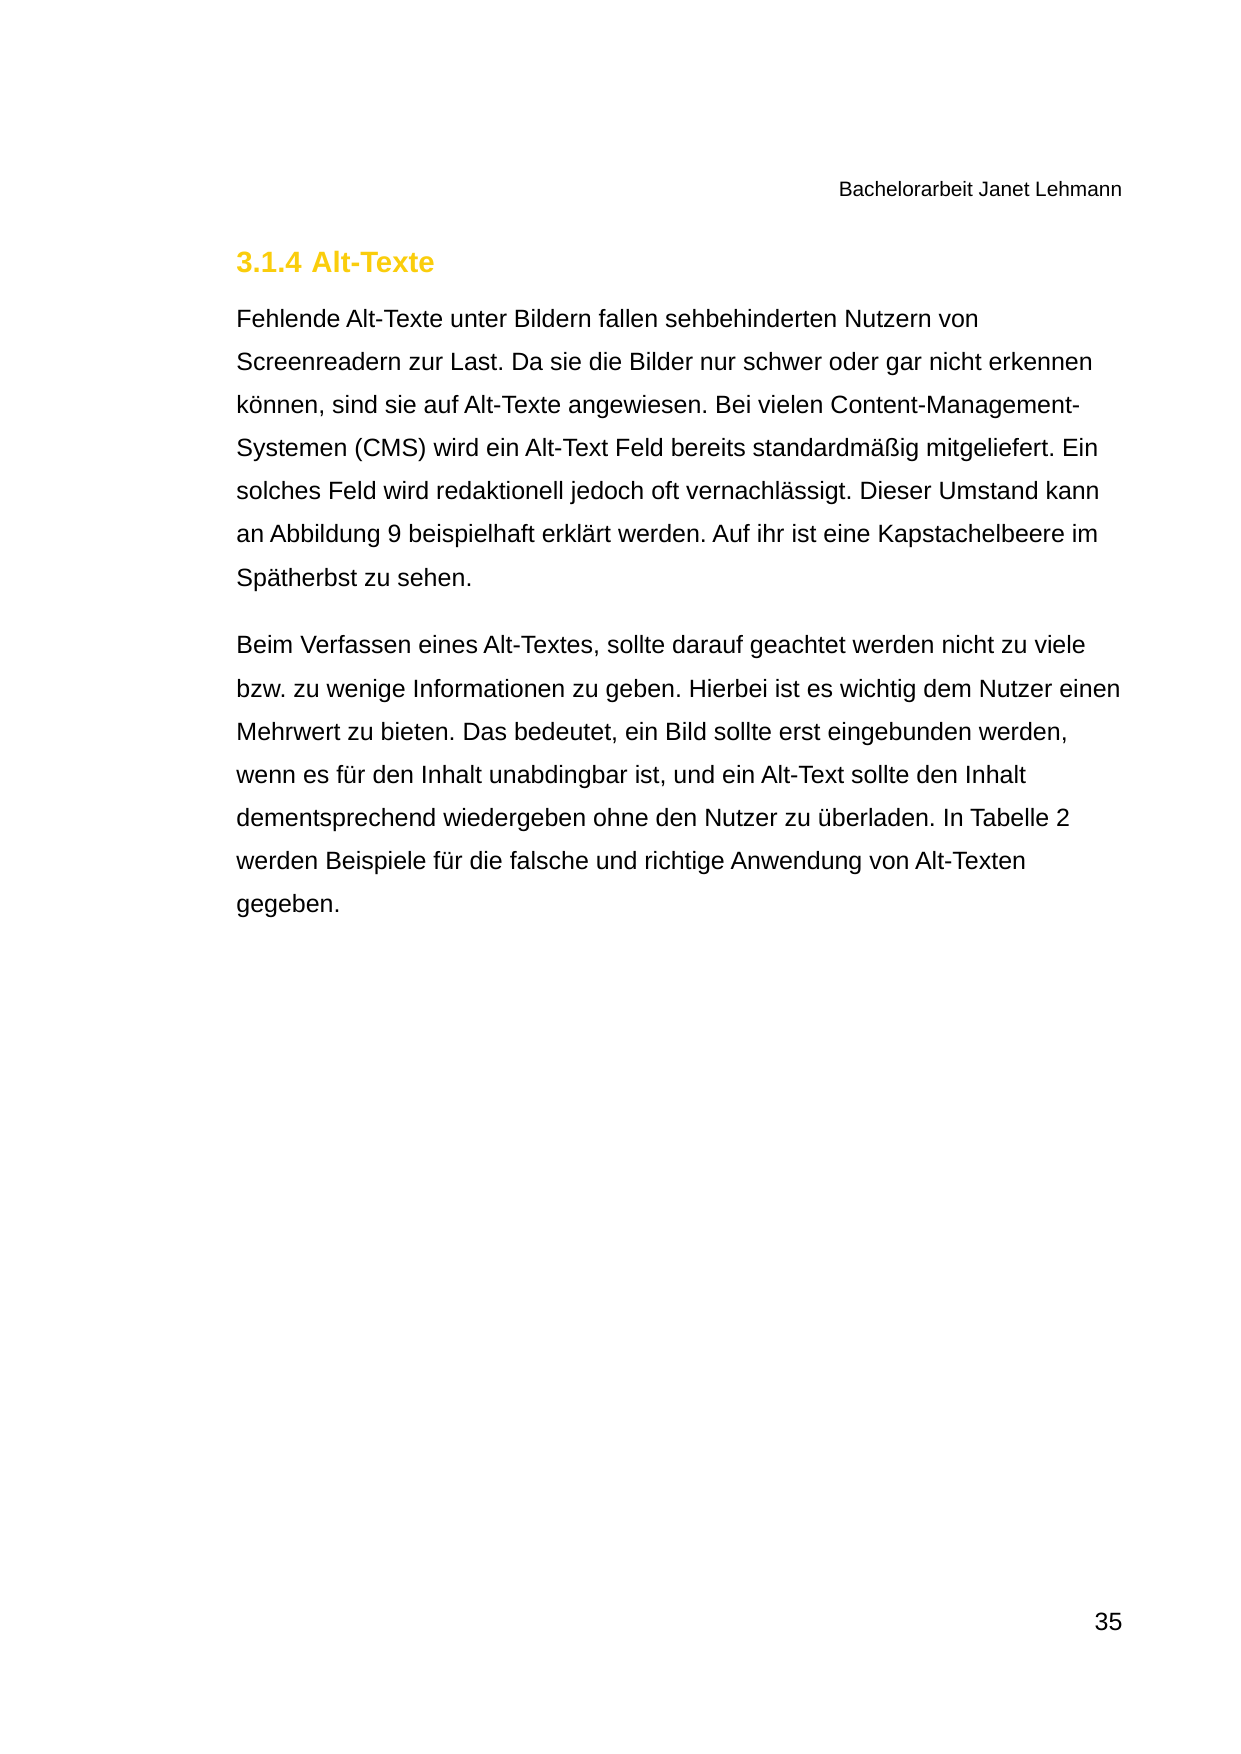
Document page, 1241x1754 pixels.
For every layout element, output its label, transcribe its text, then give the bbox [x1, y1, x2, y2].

text Beim Verfassen eines Alt-Textes, sollte darauf geachtet werden nicht zu viele bzw. zu wenige Informationen zu geben. Hierbei ist es wichtig dem Nutzer einen Mehrwert zu bieten. Das bedeutet, ein Bild sollte erst eingebunden werden, wenn es für den Inhalt unabdingbar ist, und ein Alt-Text sollte den Inhalt dementsprechend wiedergeben ohne den Nutzer zu überladen. In Tabelle 2 werden Beispiele für die falsche und richtige Anwendung von Alt-Texten gegeben. [236, 631, 1122, 918]
text Fehlende Alt-Texte unter Bildern fallen sehbehinderten Nutzern von Screenreadern zur Last. Da sie die Bilder nur schwer oder gar nicht erkennen können, sind sie auf Alt-Texte angewiesen. Bei vielen Content-Management-Systemen (CMS) wird ein Alt-Text Feld bereits standardmäßig mitgeliefert. Ein solches Feld wird redaktionell jedoch oft vernachlässigt. Dieser Umstand kann an Abbildung 9 beispielhaft erklärt werden. Auf ihr ist eine Kapstachelbeere im Spätherbst zu sehen. [236, 304, 1122, 591]
subtitle Alt-Texte [236, 245, 1122, 279]
